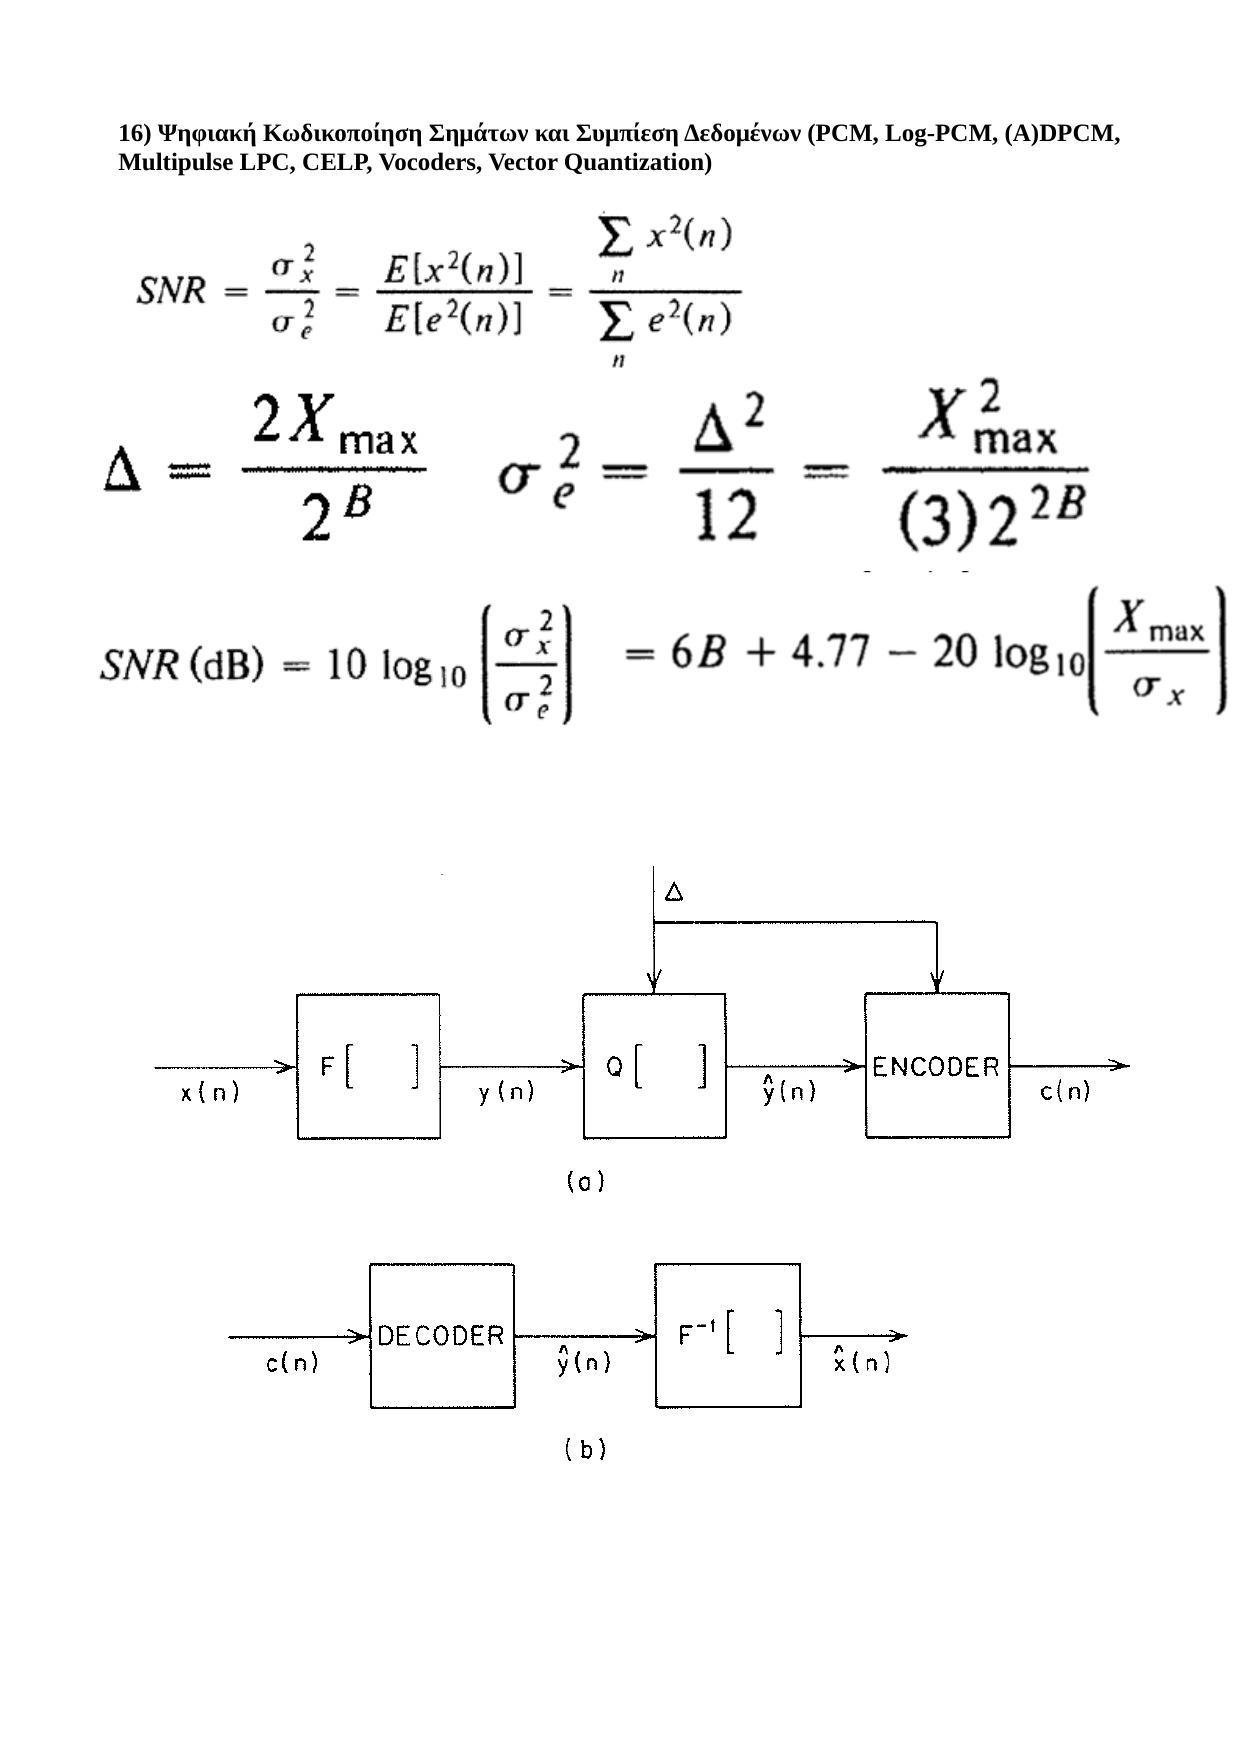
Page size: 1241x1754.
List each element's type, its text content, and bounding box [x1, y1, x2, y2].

picture [140, 853, 1145, 1474]
picture [91, 599, 594, 736]
picture [93, 204, 1241, 730]
text 16) Ψηφιακή Κωδικοποίηση Σημάτων και Συμπίεση Δεδομένων (PCM, Log-PCM, (A)DPCM, Multipulse LPC, CELP, Vocoders, Vector Quantization) [118, 118, 1122, 176]
